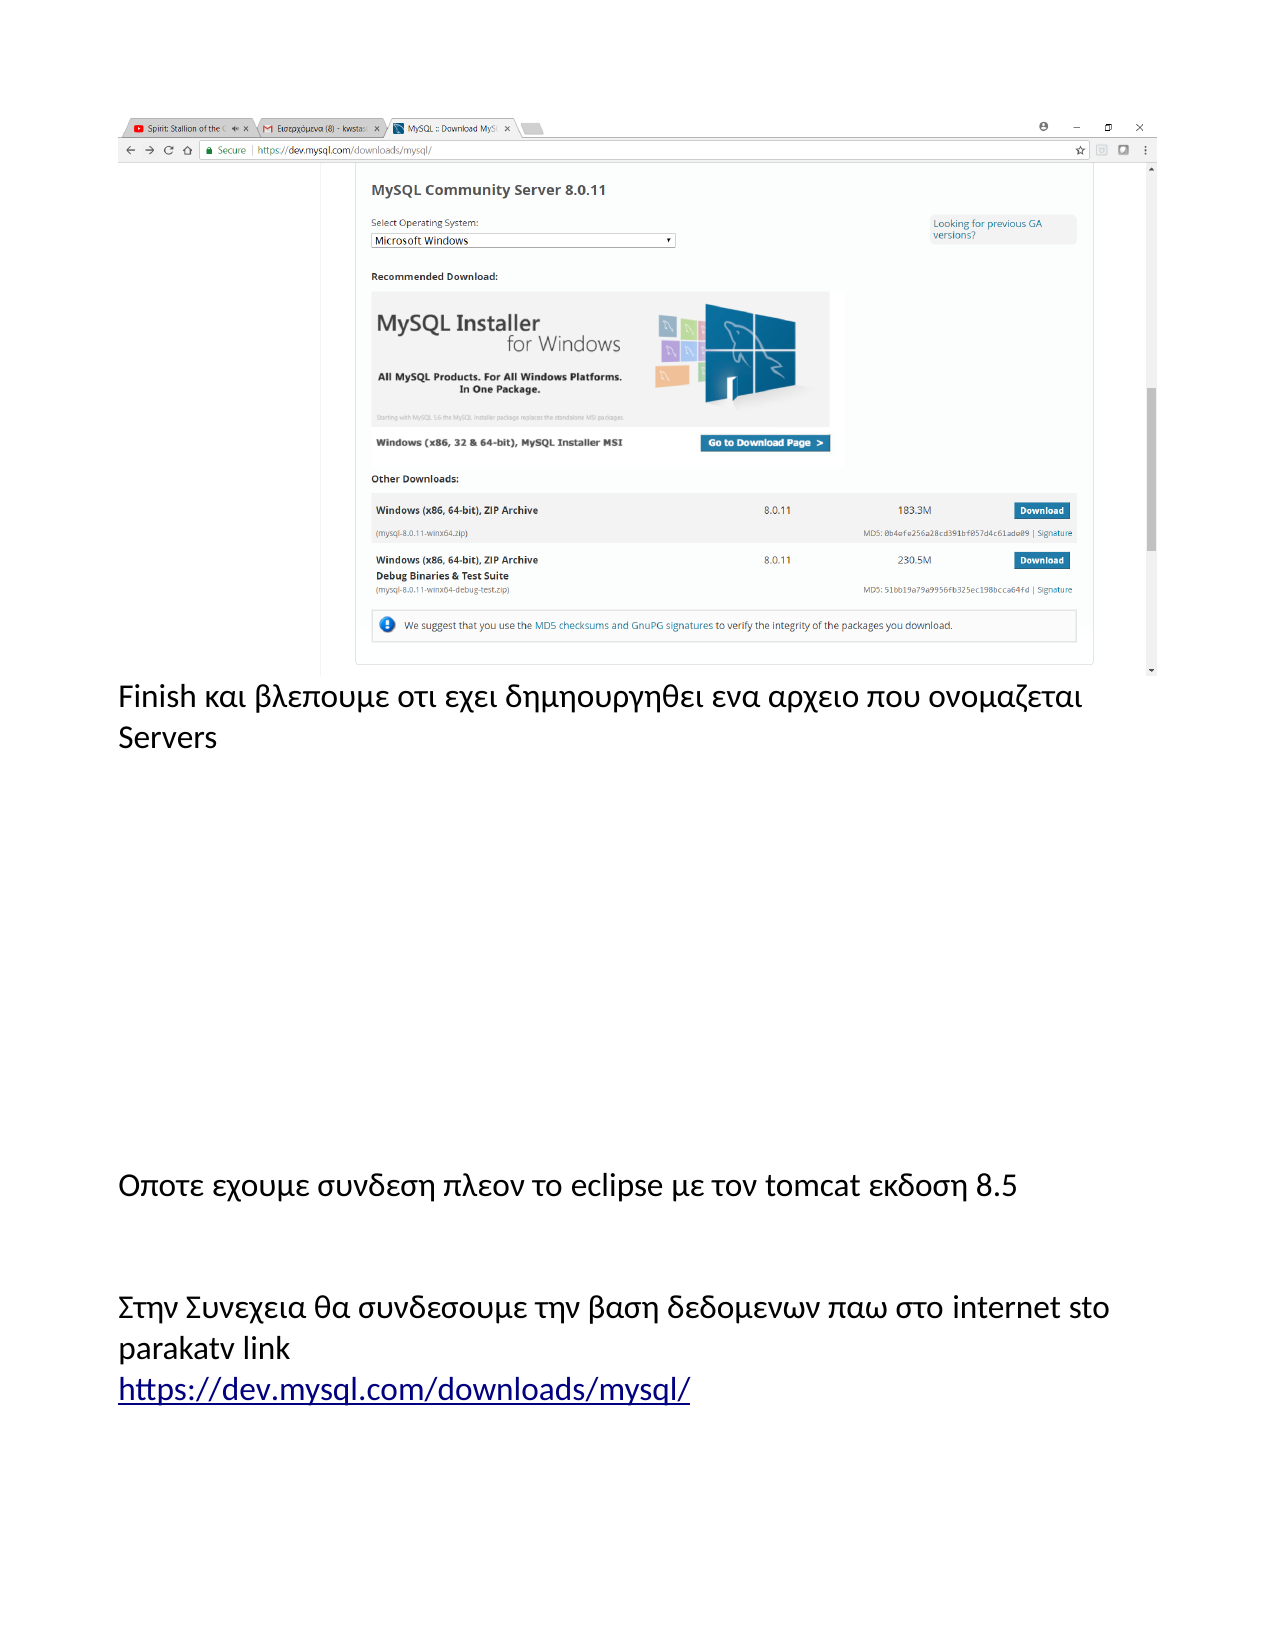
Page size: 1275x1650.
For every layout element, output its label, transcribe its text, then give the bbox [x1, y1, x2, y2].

text Οποτε εχουμε συνδεση πλεον το eclipse με τον tomcat εκδοση 8.5 [118, 1164, 1157, 1205]
text https://dev.mysql.com/downloads/mysql/ [118, 1368, 1157, 1408]
picture [118, 118, 1157, 676]
text Finish και βλεπουμε οτι εχει δημηουργηθει ενα αρχειο που ονομαζεται Servers [118, 676, 1157, 757]
text Στην Συνεχεια θα συνδεσουμε την βαση δεδομενων παω στο internet sto parakatv link [118, 1286, 1157, 1368]
